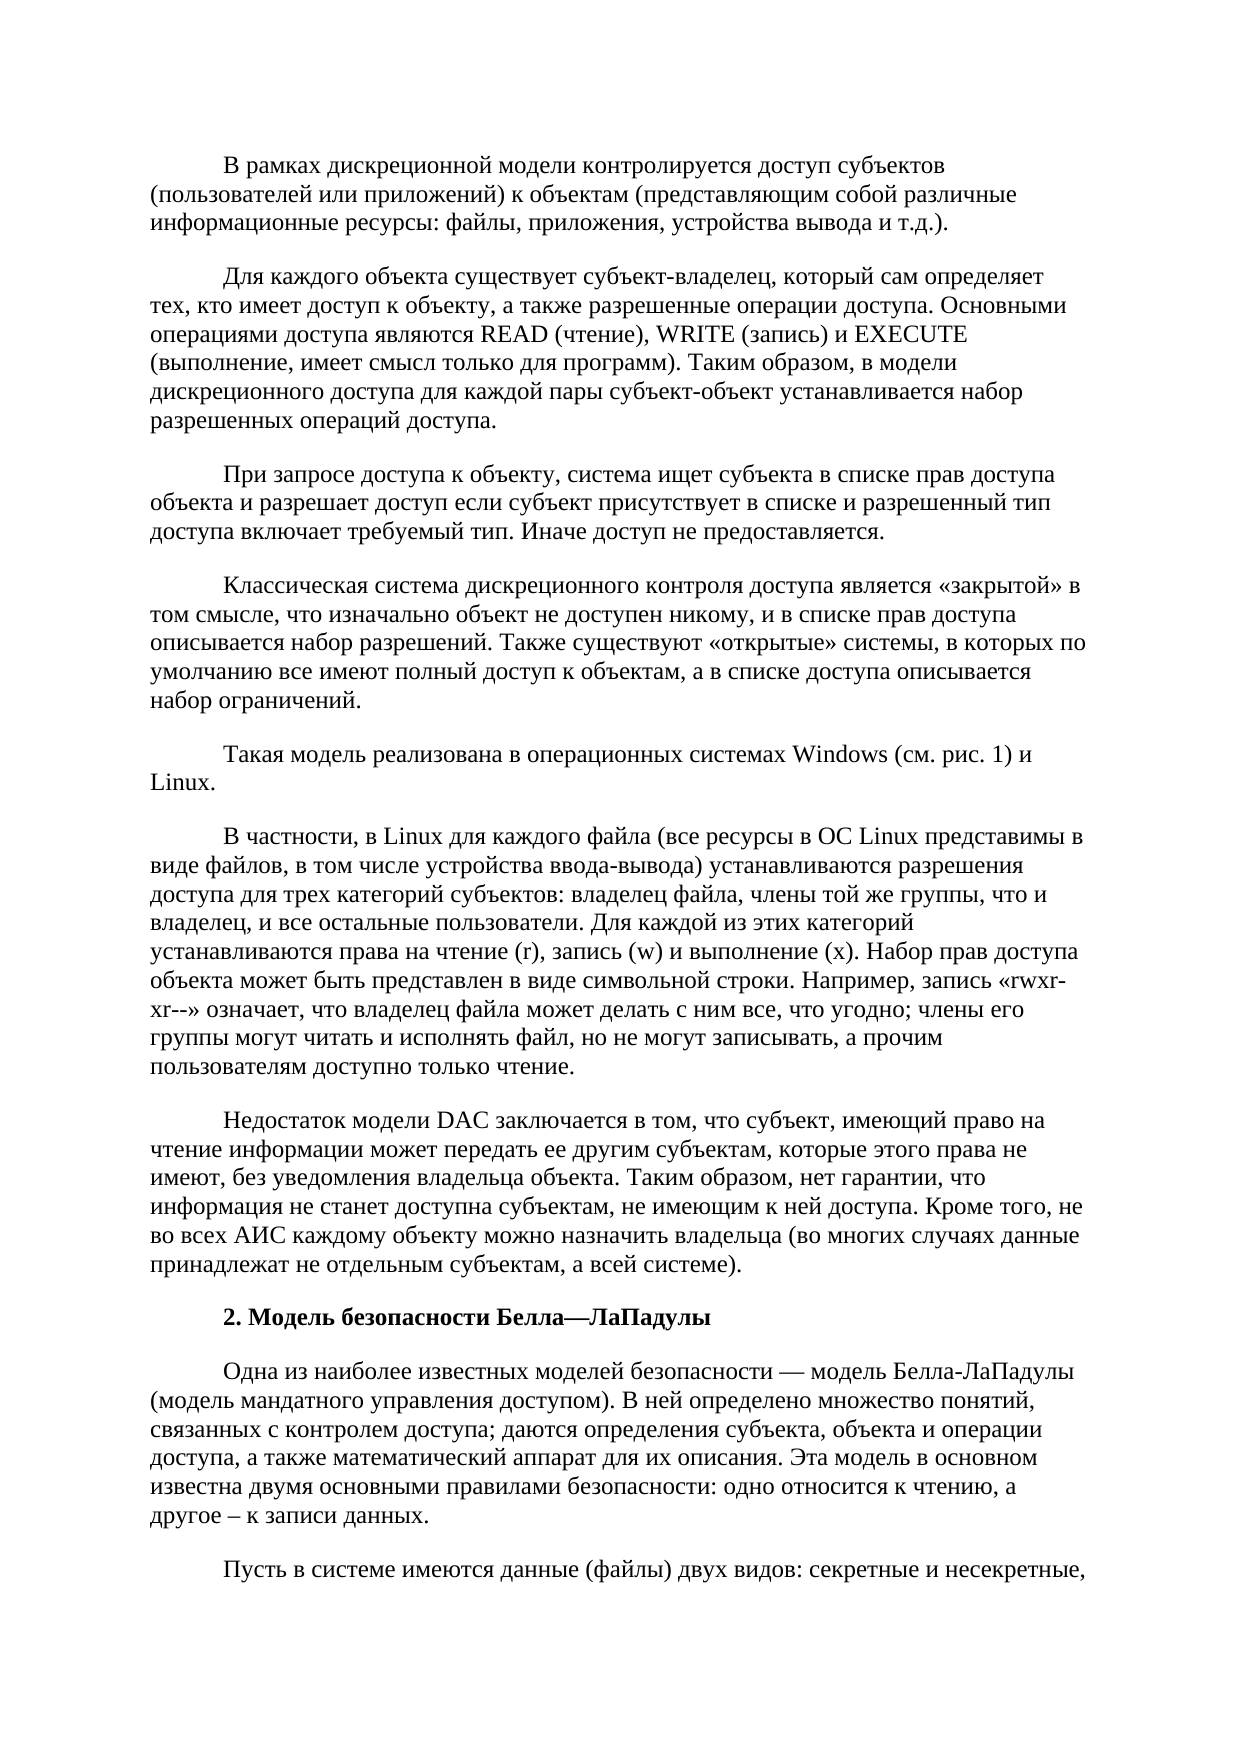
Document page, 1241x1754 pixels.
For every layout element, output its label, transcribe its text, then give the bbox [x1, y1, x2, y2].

text При запросе доступа к объекту, система ищет субъекта в списке прав доступа объекта и разрешает доступ если субъект присутствует в списке и разрешенный тип доступа включает требуемый тип. Иначе доступ не предоставляется. [150, 459, 1090, 545]
text Для каждого объекта существует субъект-владелец, который сам определяет тех, кто имеет доступ к объекту, а также разрешенные операции доступа. Основными операциями доступа являются READ (чтение), WRITE (запись) и EXECUTE (выполнение, имеет смысл только для программ). Таким образом, в модели дискреционного доступа для каждой пары субъект-объект устанавливается набор разрешенных операций доступа. [150, 261, 1090, 434]
text В частности, в Linux для каждого файла (все ресурсы в ОС Linux представимы в виде файлов, в том числе устройства ввода-вывода) устанавливаются разрешения доступа для трех категорий субъектов: владелец файла, члены той же группы, что и владелец, и все остальные пользователи. Для каждой из этих категорий устанавливаются права на чтение (r), запись (w) и выполнение (x). Набор прав доступа объекта может быть представлен в виде символьной строки. Например, запись «rwxr-xr--» означает, что владелец файла может делать с ним все, что угодно; члены его группы могут читать и исполнять файл, но не могут записывать, а прочим пользователям доступно только чтение. [150, 821, 1090, 1080]
text Такая модель реализована в операционных системах Windows (см. рис. 1) и Linux. [150, 739, 1090, 796]
text Классическая система дискреционного контроля доступа является «закрытой» в том смысле, что изначально объект не доступен никому, и в списке прав доступа описывается набор разрешений. Также существуют «открытые» системы, в которых по умолчанию все имеют полный доступ к объектам, а в списке доступа описывается набор ограничений. [150, 570, 1090, 714]
text 2. Модель безопасности Белла—ЛаПадулы [150, 1302, 1090, 1331]
text Одна из наиболее известных моделей безопасности — модель Белла-ЛаПадулы (модель мандатного управления доступом). В ней определено множество понятий, связанных с контролем доступа; даются определения субъекта, объекта и операции доступа, а также математический аппарат для их описания. Эта модель в основном известна двумя основными правилами безопасности: одно относится к чтению, а другое – к записи данных. [150, 1356, 1090, 1529]
text В рамках дискреционной модели контролируется доступ субъектов (пользователей или приложений) к объектам (представляющим собой различные информационные ресурсы: файлы, приложения, устройства вывода и т.д.). [150, 150, 1090, 236]
text Пусть в системе имеются данные (файлы) двух видов: секретные и несекретные, [150, 1554, 1090, 1582]
text Недостаток модели DAC заключается в том, что субъект, имеющий право на чтение информации может передать ее другим субъектам, которые этого права не имеют, без уведомления владельца объекта. Таким образом, нет гарантии, что информация не станет доступна субъектам, не имеющим к ней доступа. Кроме того, не во всех АИС каждому объекту можно назначить владельца (во многих случаях данные принадлежат не отдельным субъектам, а всей системе). [150, 1105, 1090, 1277]
